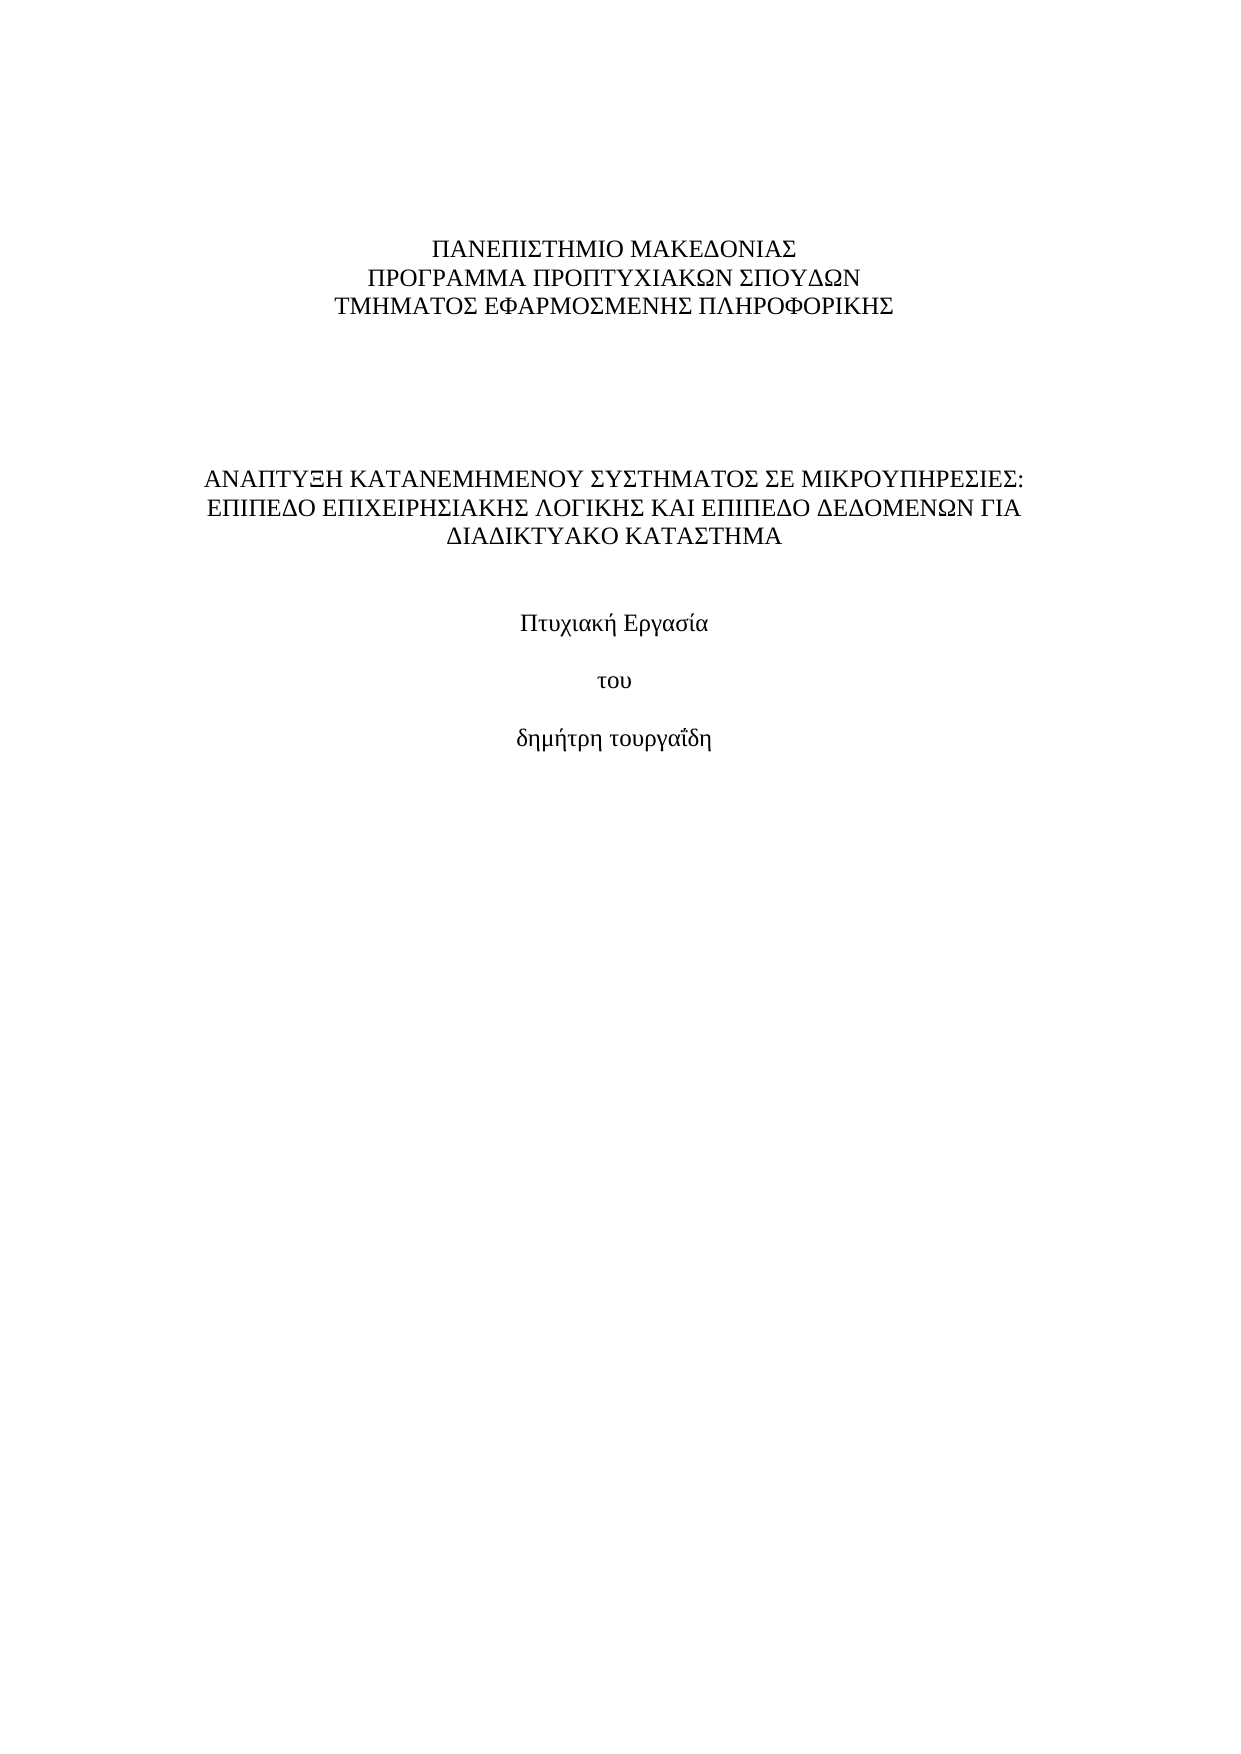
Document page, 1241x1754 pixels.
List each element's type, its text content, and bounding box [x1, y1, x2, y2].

title ΤΜΗΜΑΤΟΣ ΕΦΑΡΜΟΣΜΕΝΗΣ ΠΛΗΡΟΦΟΡΙΚΗΣ [165, 291, 1063, 320]
title ΠΡΟΓΡΑΜΜΑ ΠΡΟΠΤΥΧΙΑΚΩΝ ΣΠΟΥΔΩΝ [165, 263, 1063, 291]
title Αναπτυξη κατανεμημενου συστηματος σε μικρουπηρεσιες: επιπεδο επιχειρησιακησ λογικης και επιπεδο δεδομενων για διαδικτυακο καταστημα [165, 464, 1063, 550]
title του [165, 665, 1063, 694]
title ΠΑΝΕΠΙΣΤΗΜΙΟ ΜΑΚΕΔΟΝΙΑΣ [165, 234, 1063, 263]
title Πτυχιακή Εργασία [165, 608, 1063, 636]
title δημήτρη τουργαΐδη [165, 723, 1063, 751]
